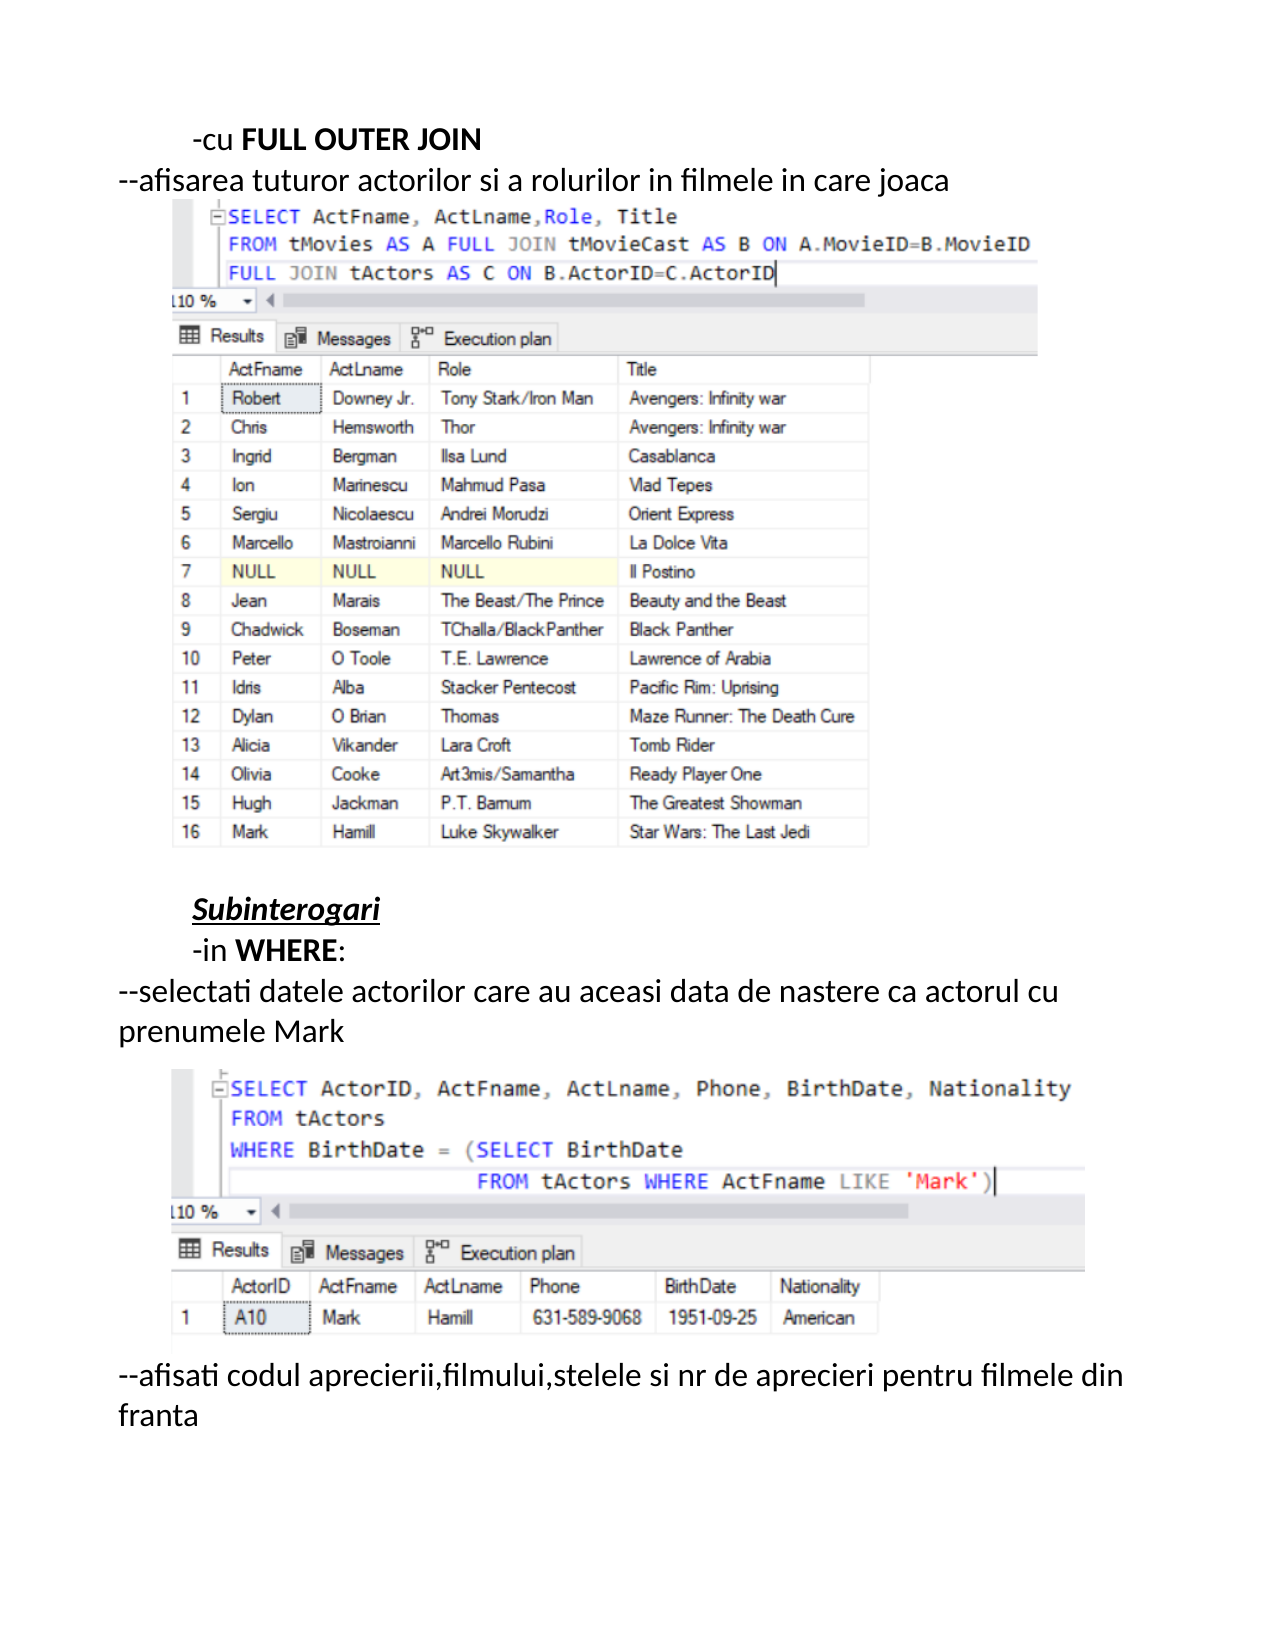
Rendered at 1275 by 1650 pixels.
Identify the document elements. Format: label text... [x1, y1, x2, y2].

picture [171, 1069, 1085, 1354]
text -cu FULL OUTER JOIN [118, 118, 1157, 159]
text --afisati codul aprecierii,filmului,stelele si nr de aprecieri pentru filmele din franta [118, 1051, 1157, 1435]
text Subinterogari [118, 888, 1157, 929]
text -in WHERE: [118, 929, 1157, 969]
text --selectati datele actorilor care au aceasi data de nastere ca actorul cu prenumele Mark [118, 969, 1157, 1051]
text --afisarea tuturor actorilor si a rolurilor in filmele in care joaca [118, 159, 1157, 199]
picture [172, 199, 1038, 848]
